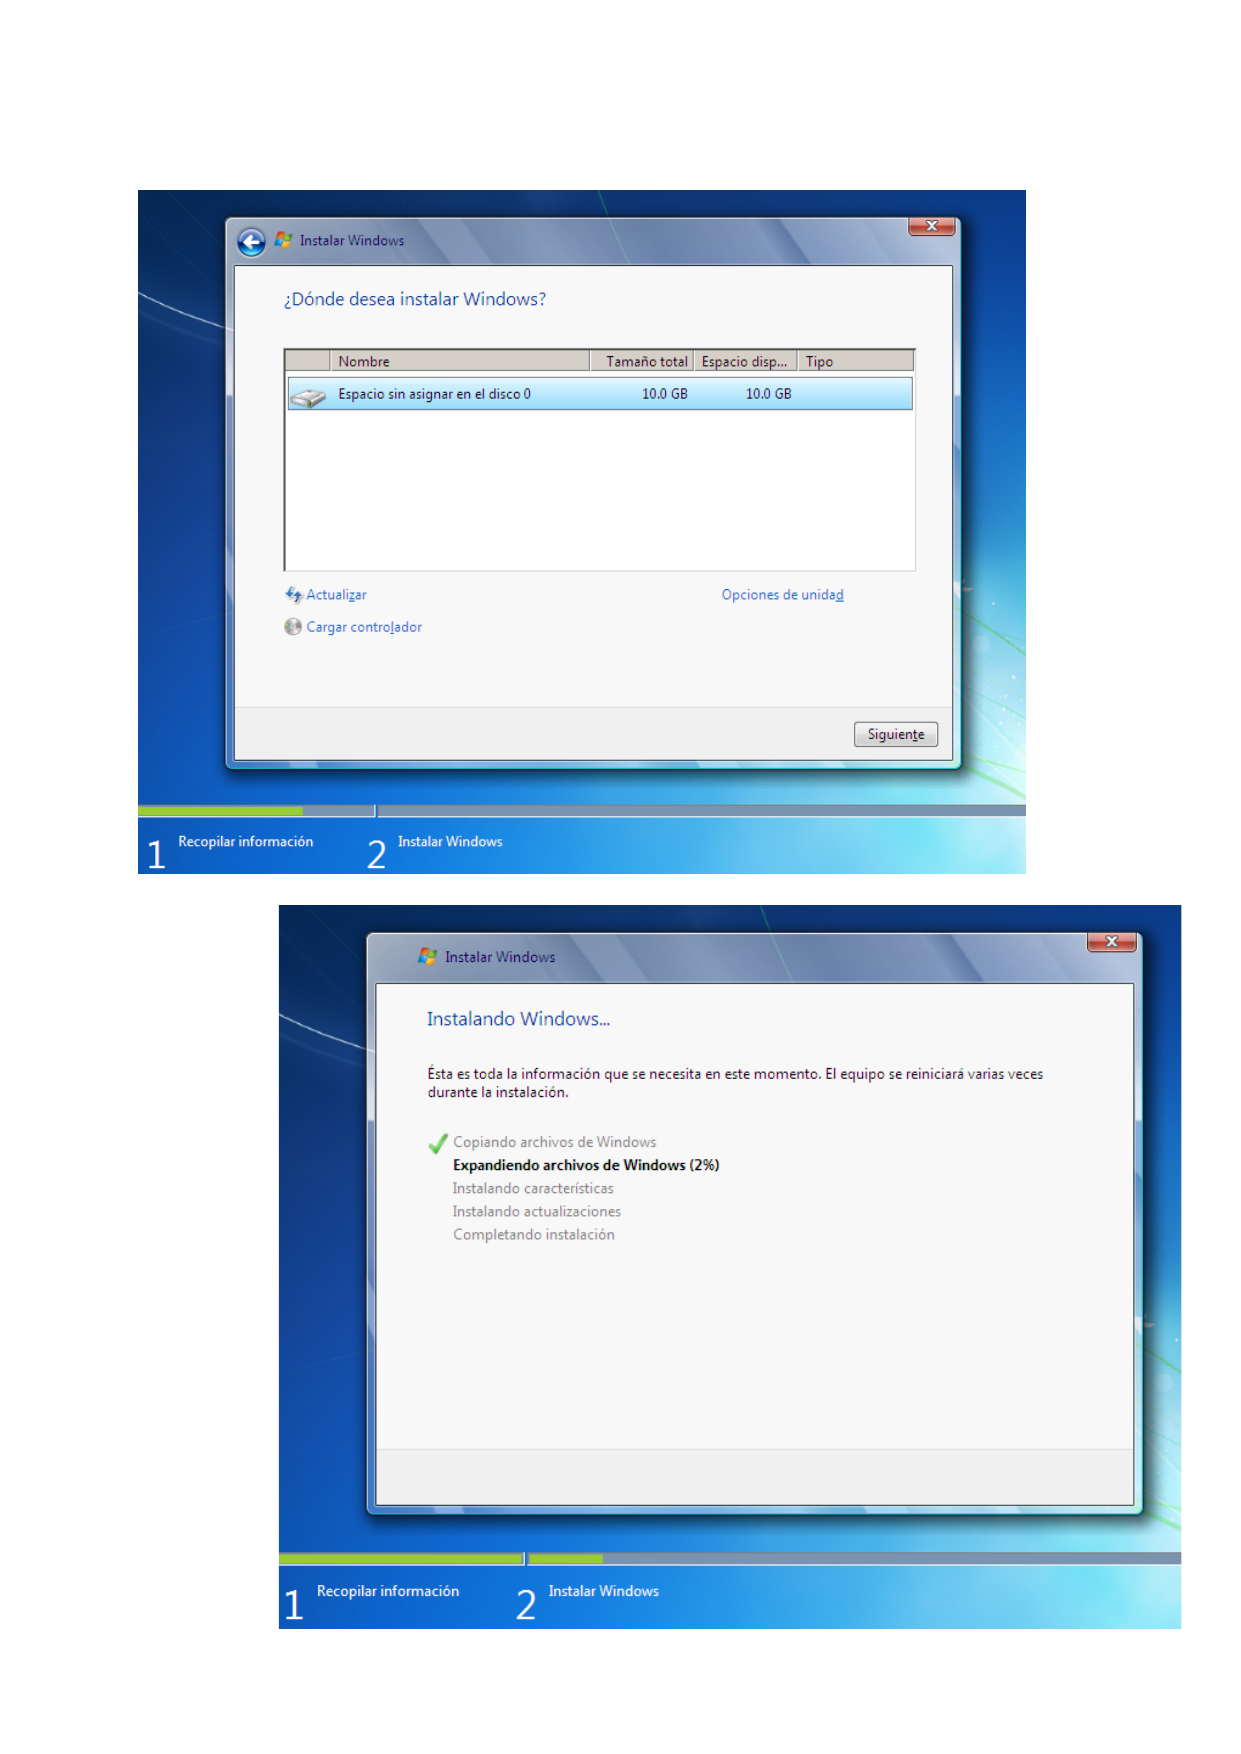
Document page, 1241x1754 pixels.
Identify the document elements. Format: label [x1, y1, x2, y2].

picture [138, 190, 1026, 874]
picture [278, 905, 1182, 1629]
